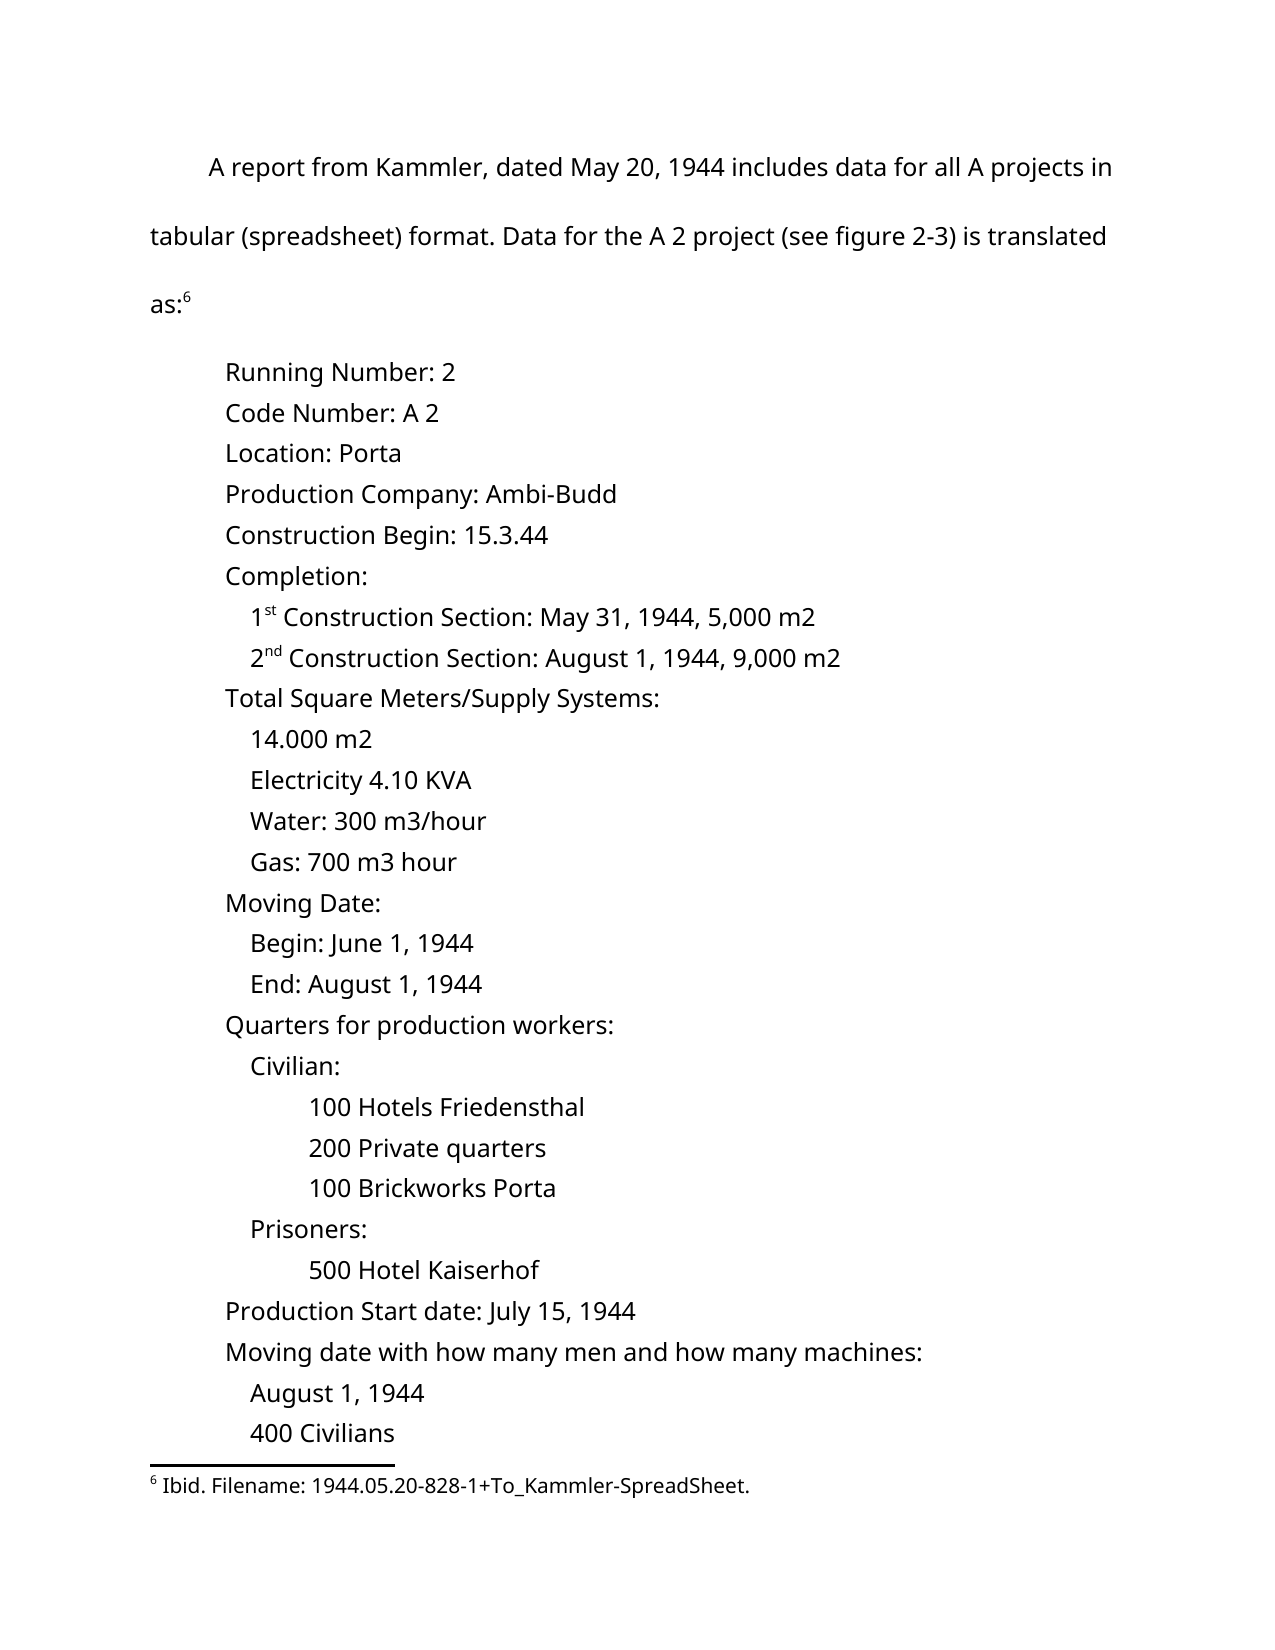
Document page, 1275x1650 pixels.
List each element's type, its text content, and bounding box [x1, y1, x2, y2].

text 400 Civilians [225, 1416, 1125, 1450]
text A report from Kammler, dated May 20, 1944 includes data for all A projects in tabular (spreadsheet) format. Data for the A 2 project (see figure 2-3) is translated as: [150, 150, 1125, 320]
text Moving Date: [225, 885, 1125, 919]
text Quarters for production workers: [225, 1008, 1125, 1042]
text 200 Private quarters [225, 1130, 1125, 1164]
text Production Start date: July 15, 1944 [225, 1293, 1125, 1328]
text Code Number: A 2 [225, 395, 1125, 429]
text 100 Brickworks Porta [225, 1171, 1125, 1205]
text End: August 1, 1944 [225, 967, 1125, 1001]
text Ibid. Filename: 1944.05.20-828-1+To_Kammler-SpreadSheet. [150, 1472, 1125, 1500]
text Completion: [225, 558, 1125, 593]
text Total Square Meters/Supply Systems: [225, 681, 1125, 715]
text 14.000 m2 [225, 722, 1125, 756]
text Begin: June 1, 1944 [225, 926, 1125, 960]
text Location: Porta [225, 436, 1125, 470]
text Construction Begin: 15.3.44 [225, 518, 1125, 552]
text Electricity 4.10 KVA [225, 763, 1125, 797]
text Moving date with how many men and how many machines: [225, 1334, 1125, 1368]
text Running Number: 2 [225, 354, 1125, 388]
text 1st Construction Section: May 31, 1944, 5,000 m2 [225, 599, 1125, 633]
text Civilian: [225, 1048, 1125, 1083]
text 100 Hotels Friedensthal [225, 1089, 1125, 1123]
text 500 Hotel Kaiserhof [225, 1253, 1125, 1287]
text Prisoners: [225, 1212, 1125, 1246]
text Water: 300 m3/hour [225, 803, 1125, 838]
text 2nd Construction Section: August 1, 1944, 9,000 m2 [225, 640, 1125, 674]
text Production Company: Ambi-Budd [225, 477, 1125, 511]
text August 1, 1944 [225, 1375, 1125, 1409]
text Gas: 700 m3 hour [225, 844, 1125, 878]
